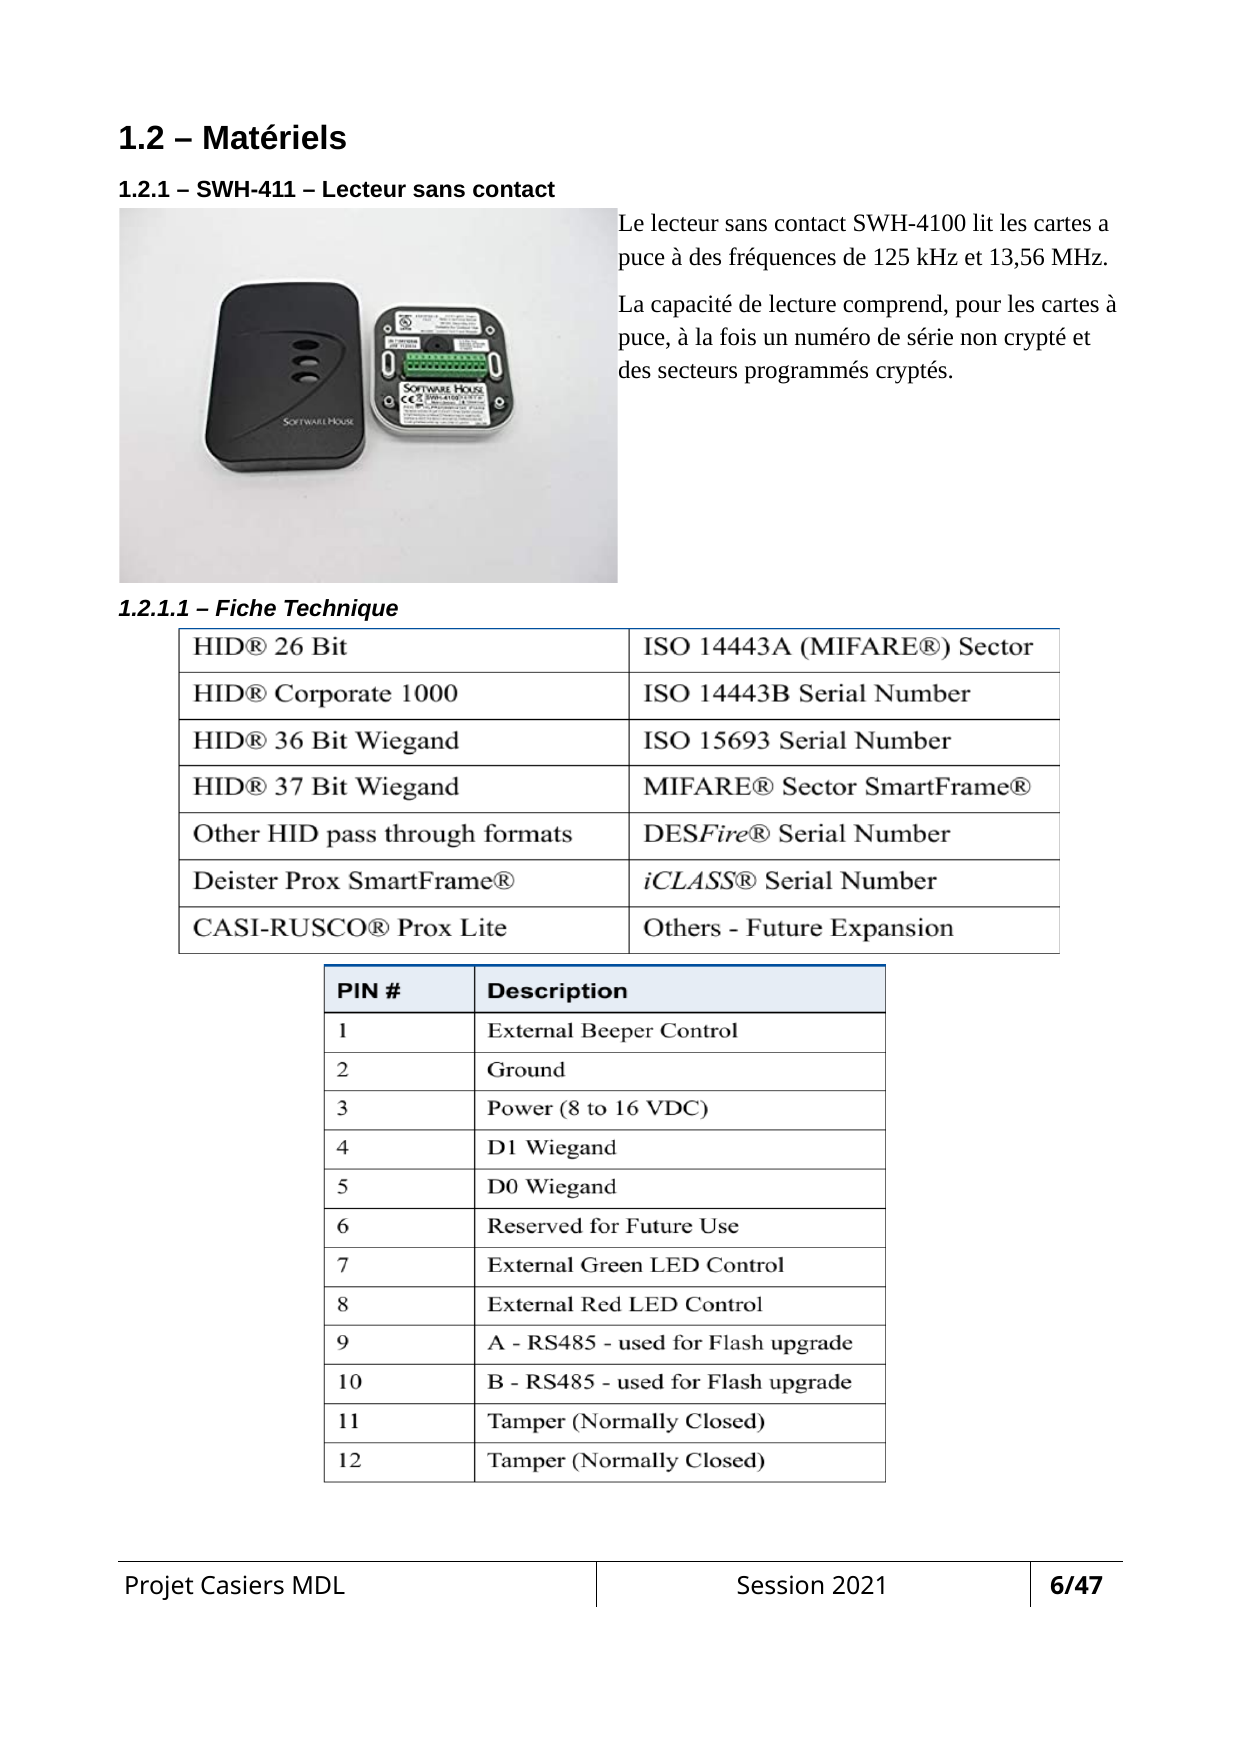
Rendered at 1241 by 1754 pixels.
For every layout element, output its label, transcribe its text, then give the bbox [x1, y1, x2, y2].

picture [178, 628, 1060, 954]
subtitle 1.2.1 – SWH-411 – Lecteur sans contact [118, 176, 1122, 202]
text La capacité de lecture comprend, pour les cartes à puce, à la fois un numéro de série non crypté et des secteurs programmés cryptés. [618, 289, 1122, 384]
picture [323, 964, 886, 1483]
picture [119, 208, 618, 583]
subtitle 1.2.1.1 – Fiche Technique [118, 595, 1122, 622]
text Le lecteur sans contact SWH-4100 lit les cartes a puce à des fréquences de 125 kHz et 13,56 MHz. [618, 208, 1122, 270]
subtitle 1.2 – Matériels [118, 118, 1122, 157]
